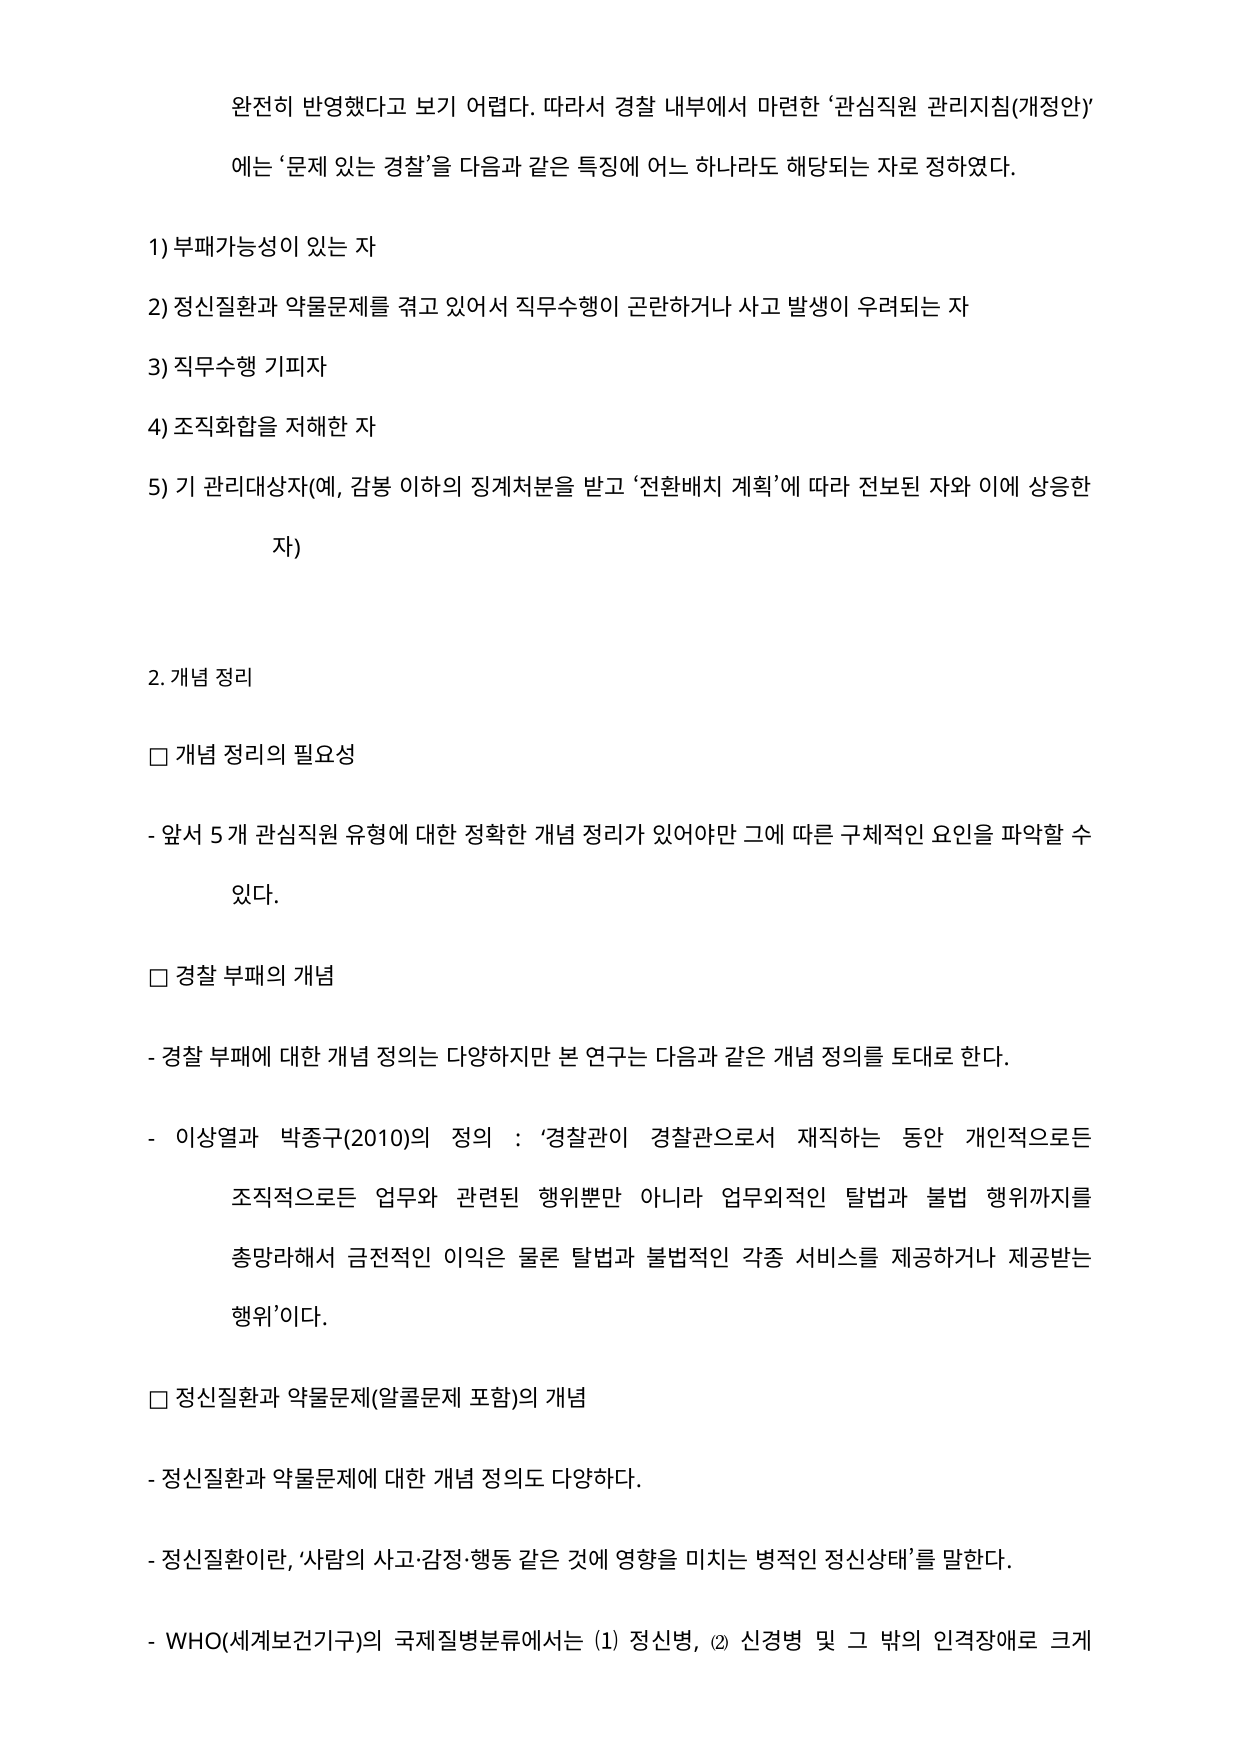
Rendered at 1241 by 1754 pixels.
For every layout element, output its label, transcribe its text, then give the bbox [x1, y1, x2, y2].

text - 정신질환과 약물문제에 대한 개념 정의도 다양하다. [148, 1461, 1093, 1494]
text 3) 직무수행 기피자 [148, 349, 1093, 383]
text □ 경찰 부패의 개념 [148, 958, 1093, 991]
text 4) 조직화합을 저해한 자 [148, 409, 1093, 443]
text - 정신질환이란, ‘사람의 사고·감정·행동 같은 것에 영향을 미치는 병적인 정신상태’를 말한다. [148, 1542, 1093, 1575]
text □ 정신질환과 약물문제(알콜문제 포함)의 개념 [148, 1380, 1093, 1413]
text □ 개념 정리의 필요성 [148, 736, 1093, 770]
text - 이상열과 박종구(2010)의 정의 : ‘경찰관이 경찰관으로서 재직하는 동안 개인적으로든 조직적으로든 업무와 관련된 행위뿐만 아니라 업무외적인 탈법과 불법 행위까지를 총망라해서 금전적인 이익은 물론 탈법과 불법적인 각종 서비스를 제공하거나 제공받는 행위’이다. [148, 1120, 1093, 1332]
text 2) 정신질환과 약물문제를 겪고 있어서 직무수행이 곤란하거나 사고 발생이 우려되는 자 [148, 289, 1093, 323]
text 5) 기 관리대상자(예, 감봉 이하의 징계처분을 받고 ‘전환배치 계획’에 따라 전보된 자와 이에 상응한 자) [148, 469, 1093, 562]
text 2. 개념 정리 [148, 661, 1093, 691]
text - 경찰 부패에 대한 개념 정의는 다양하지만 본 연구는 다음과 같은 개념 정의를 토대로 한다. [148, 1039, 1093, 1072]
text - 앞서 5개 관심직원 유형에 대한 정확한 개념 정리가 있어야만 그에 따른 구체적인 요인을 파악할 수 있다. [148, 817, 1093, 911]
text 1) 부패가능성이 있는 자 [148, 229, 1093, 263]
text - WHO(세계보건기구)의 국제질병분류에서는 ⑴ 정신병, ⑵ 신경병 및 그 밖의 인격장애로 크게 [148, 1622, 1093, 1656]
text 완전히 반영했다고 보기 어렵다. 따라서 경찰 내부에서 마련한 ‘관심직원 관리지침(개정안)’에는 ‘문제 있는 경찰’을 다음과 같은 특징에 어느 하나라도 해당되는 자로 정하였다. [148, 88, 1093, 182]
